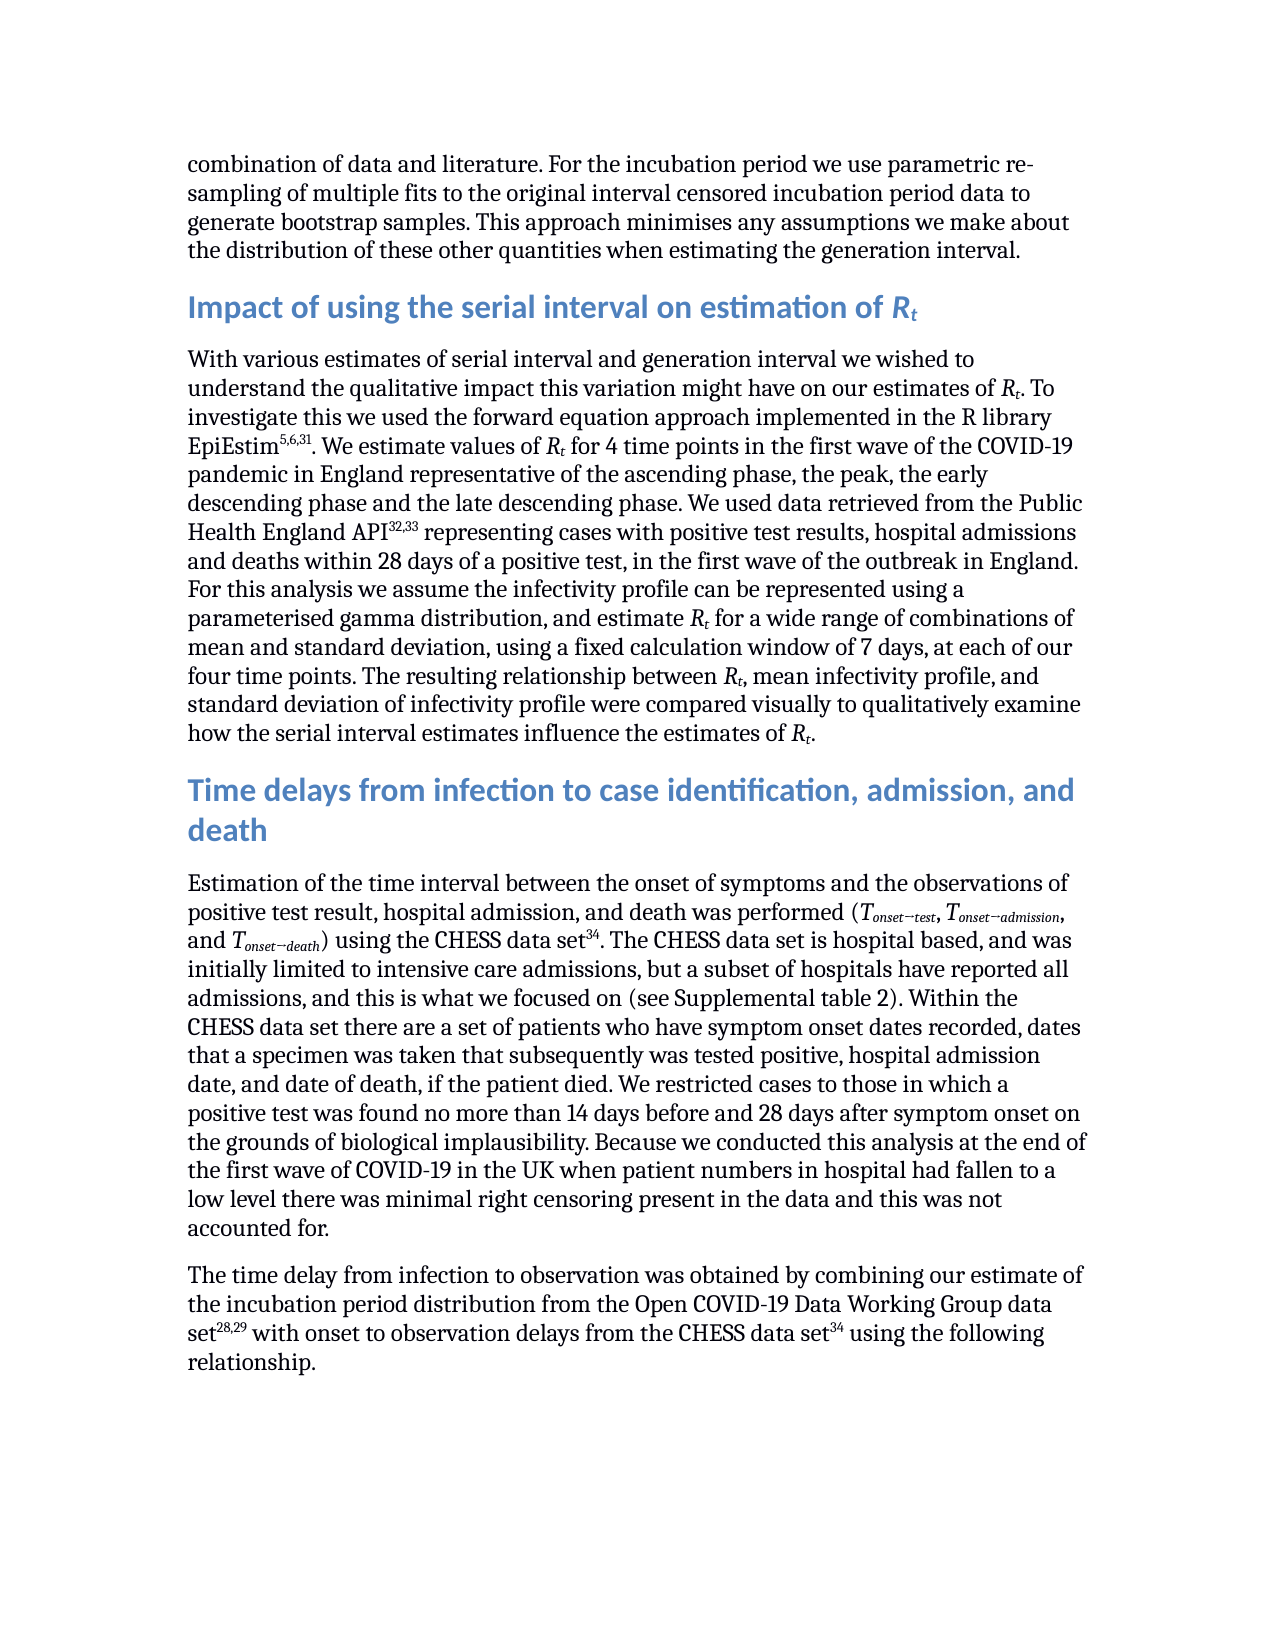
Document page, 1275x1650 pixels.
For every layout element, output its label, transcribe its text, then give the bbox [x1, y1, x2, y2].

text Estimation of the time interval between the onset of symptoms and the observations of positive test result, hospital admission, and death was performed (Tonset→test, Tonset→admission, and Tonset→death) using the CHESS data set34. The CHESS data set is hospital based, and was initially limited to intensive care admissions, but a subset of hospitals have reported all admissions, and this is what we focused on (see Supplemental table 2). Within the CHESS data set there are a set of patients who have symptom onset dates recorded, dates that a specimen was taken that subsequently was tested positive, hospital admission date, and date of death, if the patient died. We restricted cases to those in which a positive test was found no more than 14 days before and 28 days after symptom onset on the grounds of biological implausibility. Because we conducted this analysis at the end of the first wave of COVID-19 in the UK when patient numbers in hospital had fallen to a low level there was minimal right censoring present in the data and this was not accounted for. [187, 869, 1087, 1243]
subtitle Time delays from infection to case identification, admission, and death [187, 769, 1087, 850]
subtitle Impact of using the serial interval on estimation of Rt [187, 286, 1087, 327]
text The time delay from infection to observation was obtained by combining our estimate of the incubation period distribution from the Open COVID-19 Data Working Group data set28,29 with onset to observation delays from the CHESS data set34 using the following relationship. [187, 1261, 1087, 1376]
text combination of data and literature. For the incubation period we use parametric re-sampling of multiple fits to the original interval censored incubation period data to generate bootstrap samples. This approach minimises any assumptions we make about the distribution of these other quantities when estimating the generation interval. [187, 150, 1087, 265]
text With various estimates of serial interval and generation interval we wished to understand the qualitative impact this variation might have on our estimates of Rt. To investigate this we used the forward equation approach implemented in the R library EpiEstim5,6,31. We estimate values of Rt for 4 time points in the first wave of the COVID-19 pandemic in England representative of the ascending phase, the peak, the early descending phase and the late descending phase. We used data retrieved from the Public Health England API32,33 representing cases with positive test results, hospital admissions and deaths within 28 days of a positive test, in the first wave of the outbreak in England. For this analysis we assume the infectivity profile can be represented using a parameterised gamma distribution, and estimate Rt for a wide range of combinations of mean and standard deviation, using a fixed calculation window of 7 days, at each of our four time points. The resulting relationship between Rt, mean infectivity profile, and standard deviation of infectivity profile were compared visually to qualitatively examine how the serial interval estimates influence the estimates of Rt. [187, 345, 1087, 748]
